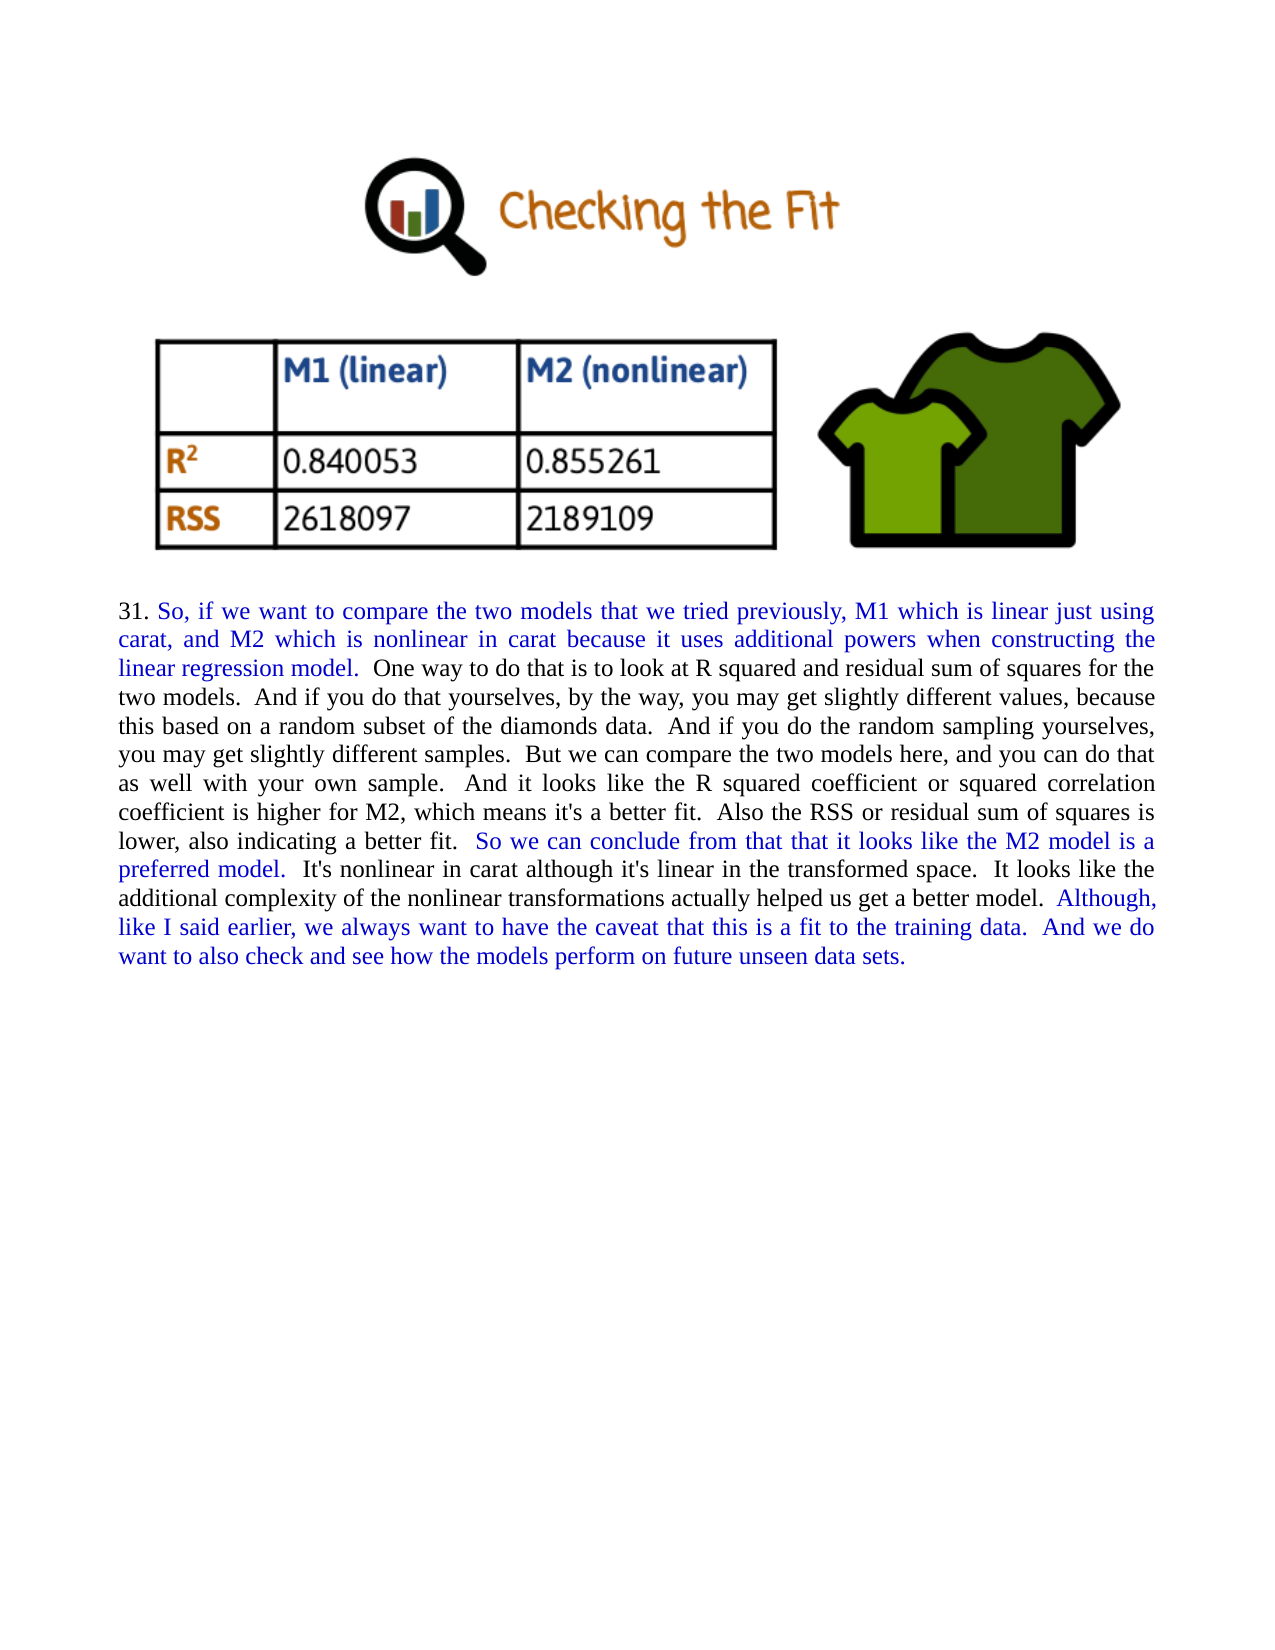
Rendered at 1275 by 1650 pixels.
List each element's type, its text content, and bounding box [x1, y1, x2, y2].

text 31. So, if we want to compare the two models that we tried previously, M1 which is linear just using carat, and M2 which is nonlinear in carat because it uses additional powers when constructing the linear regression model. One way to do that is to look at R squared and residual sum of squares for the two models. And if you do that yourselves, by the way, you may get slightly different values, because this based on a random subset of the diamonds data. And if you do the random sampling yourselves, you may get slightly different samples. But we can compare the two models here, and you can do that as well with your own sample. And it looks like the R squared coefficient or squared correlation coefficient is higher for M2, which means it's a better fit. Also the RSS or residual sum of squares is lower, also indicating a better fit. So we can conclude from that that it looks like the M2 model is a preferred model. It's nonlinear in carat although it's linear in the transformed space. It looks like the additional complexity of the nonlinear transformations actually helped us get a better model. Although, like I said earlier, we always want to have the caveat that this is a fit to the training data. And we do want to also check and see how the models perform on future unseen data sets. [118, 596, 1157, 969]
picture [118, 146, 1157, 567]
